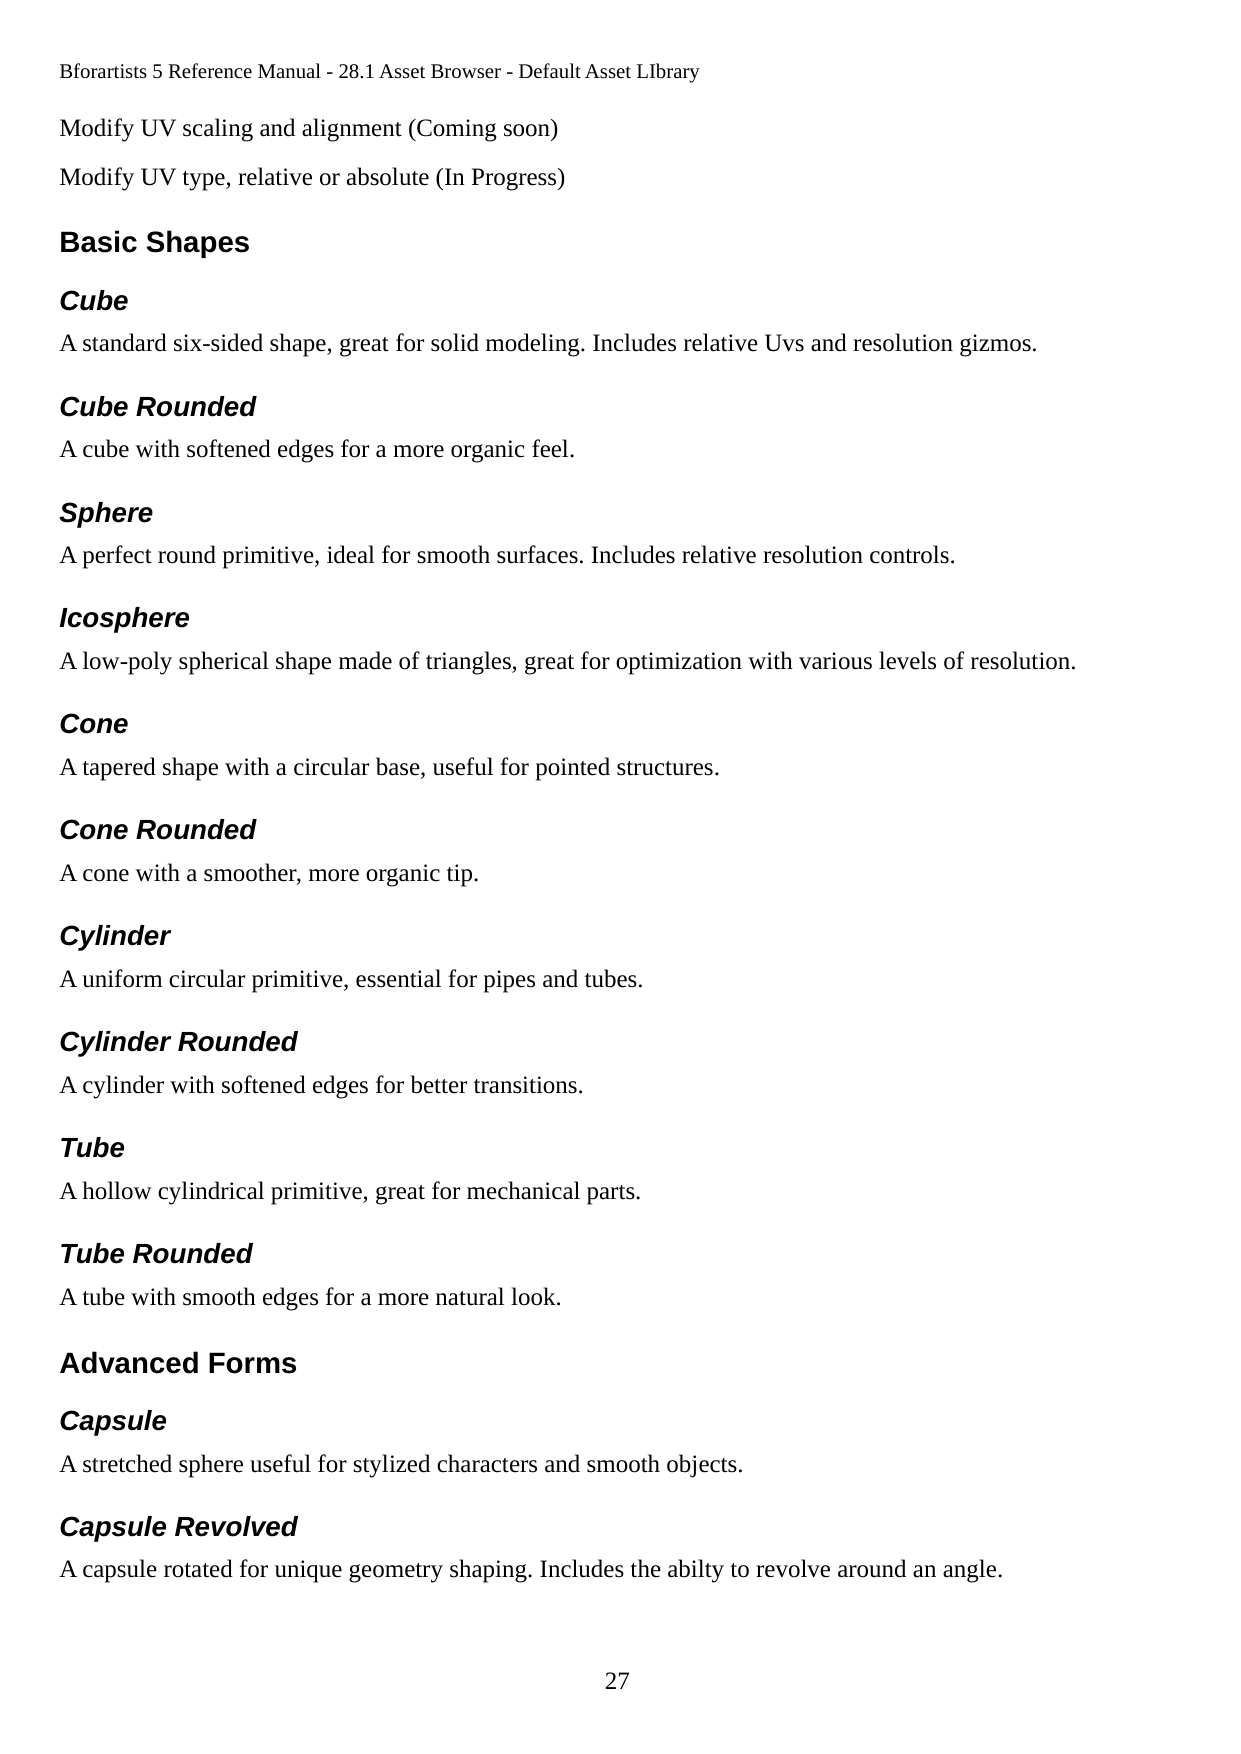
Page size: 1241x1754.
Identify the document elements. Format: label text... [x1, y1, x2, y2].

subtitle Cone Rounded [59, 814, 1181, 846]
text A uniform circular primitive, essential for pipes and tubes. [59, 964, 1181, 993]
text A tube with smooth edges for a more natural look. [59, 1282, 1181, 1311]
text A tapered shape with a circular base, useful for pointed structures. [59, 752, 1181, 781]
subtitle Cylinder Rounded [59, 1026, 1181, 1057]
text Modify UV scaling and alignment (Coming soon) [59, 113, 1181, 141]
subtitle Capsule [59, 1404, 1181, 1436]
text Modify UV type, relative or absolute (In Progress) [59, 162, 1181, 190]
subtitle Tube Rounded [59, 1237, 1181, 1269]
subtitle Icosphere [59, 602, 1181, 634]
subtitle Basic Shapes [59, 225, 1181, 259]
text A cylinder with softened edges for better transitions. [59, 1070, 1181, 1099]
subtitle Advanced Forms [59, 1346, 1181, 1379]
text A perfect round primitive, ideal for smooth surfaces. Includes relative resolution controls. [59, 540, 1181, 569]
text A stretched sphere useful for stylized characters and smooth objects. [59, 1449, 1181, 1477]
subtitle Cone [59, 708, 1181, 740]
text A standard six-sided shape, great for solid modeling. Includes relative Uvs and resolution gizmos. [59, 328, 1181, 357]
text A hollow cylindrical primitive, great for mechanical parts. [59, 1176, 1181, 1205]
text A cube with softened edges for a more organic feel. [59, 434, 1181, 463]
subtitle Cylinder [59, 920, 1181, 952]
subtitle Capsule Revolved [59, 1510, 1181, 1542]
text A low-poly spherical shape made of triangles, great for optimization with various levels of resolution. [59, 646, 1181, 675]
subtitle Tube [59, 1132, 1181, 1163]
subtitle Cube Rounded [59, 390, 1181, 422]
subtitle Cube [59, 284, 1181, 316]
text A capsule rotated for unique geometry shaping. Includes the abilty to revolve around an angle. [59, 1554, 1181, 1583]
subtitle Sphere [59, 496, 1181, 528]
text A cone with a smoother, more organic tip. [59, 858, 1181, 887]
